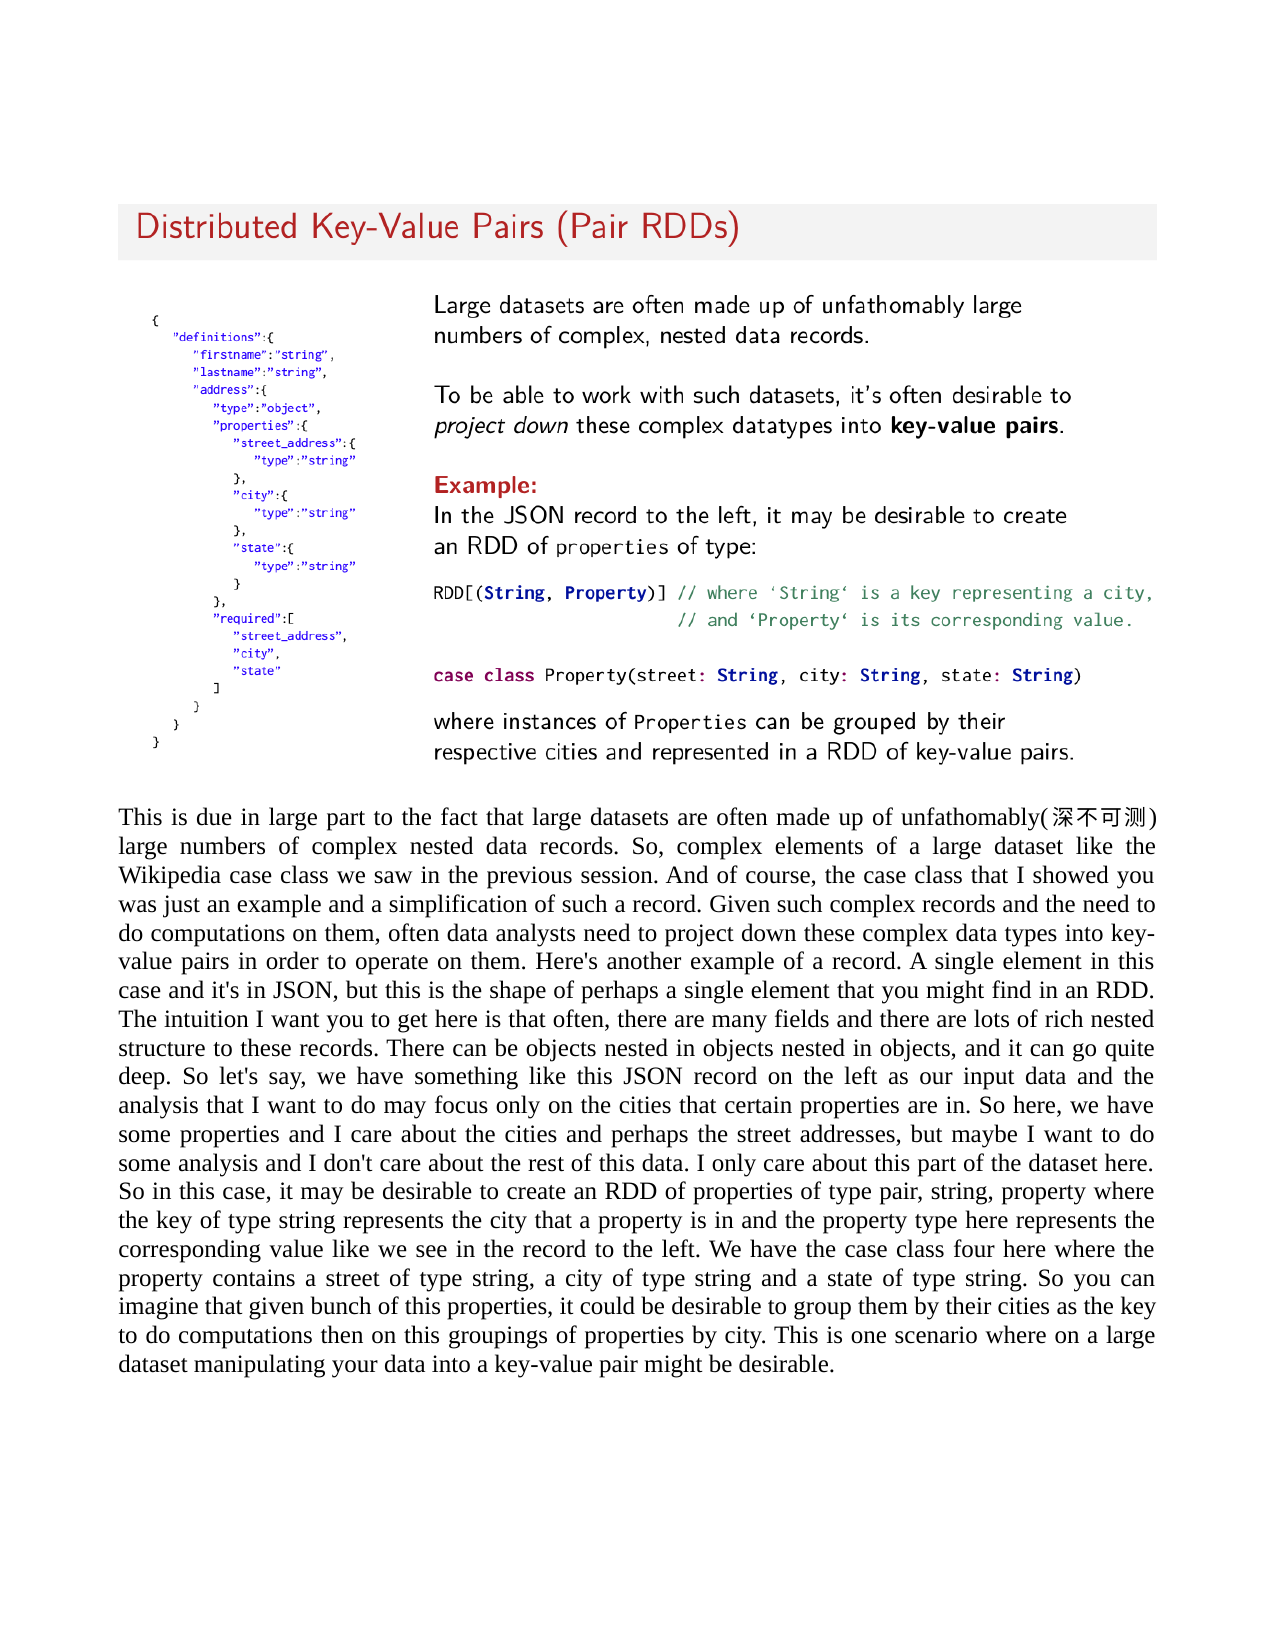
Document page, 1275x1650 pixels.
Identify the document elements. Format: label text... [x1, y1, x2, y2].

picture [118, 204, 1157, 771]
text This is due in large part to the fact that large datasets are often made up of unfathomably(深不可测) large numbers of complex nested data records. So, complex elements of a large dataset like the Wikipedia case class we saw in the previous session. And of course, the case class that I showed you was just an example and a simplification of such a record. Given such complex records and the need to do computations on them, often data analysts need to project down these complex data types into key-value pairs in order to operate on them. Here's another example of a record. A single element in this case and it's in JSON, but this is the shape of perhaps a single element that you might find in an RDD. The intuition I want you to get here is that often, there are many fields and there are lots of rich nested structure to these records. There can be objects nested in objects nested in objects, and it can go quite deep. So let's say, we have something like this JSON record on the left as our input data and the analysis that I want to do may focus only on the cities that certain properties are in. So here, we have some properties and I care about the cities and perhaps the street addresses, but maybe I want to do some analysis and I don't care about the rest of this data. I only care about this part of the dataset here. So in this case, it may be desirable to create an RDD of properties of type pair, string, property where the key of type string represents the city that a property is in and the property type here represents the corresponding value like we see in the record to the left. We have the case class four here where the property contains a street of type string, a city of type string and a state of type string. So you can imagine that given bunch of this properties, it could be desirable to group them by their cities as the key to do computations then on this groupings of properties by city. This is one scenario where on a large dataset manipulating your data into a key-value pair might be desirable. [118, 800, 1157, 1378]
